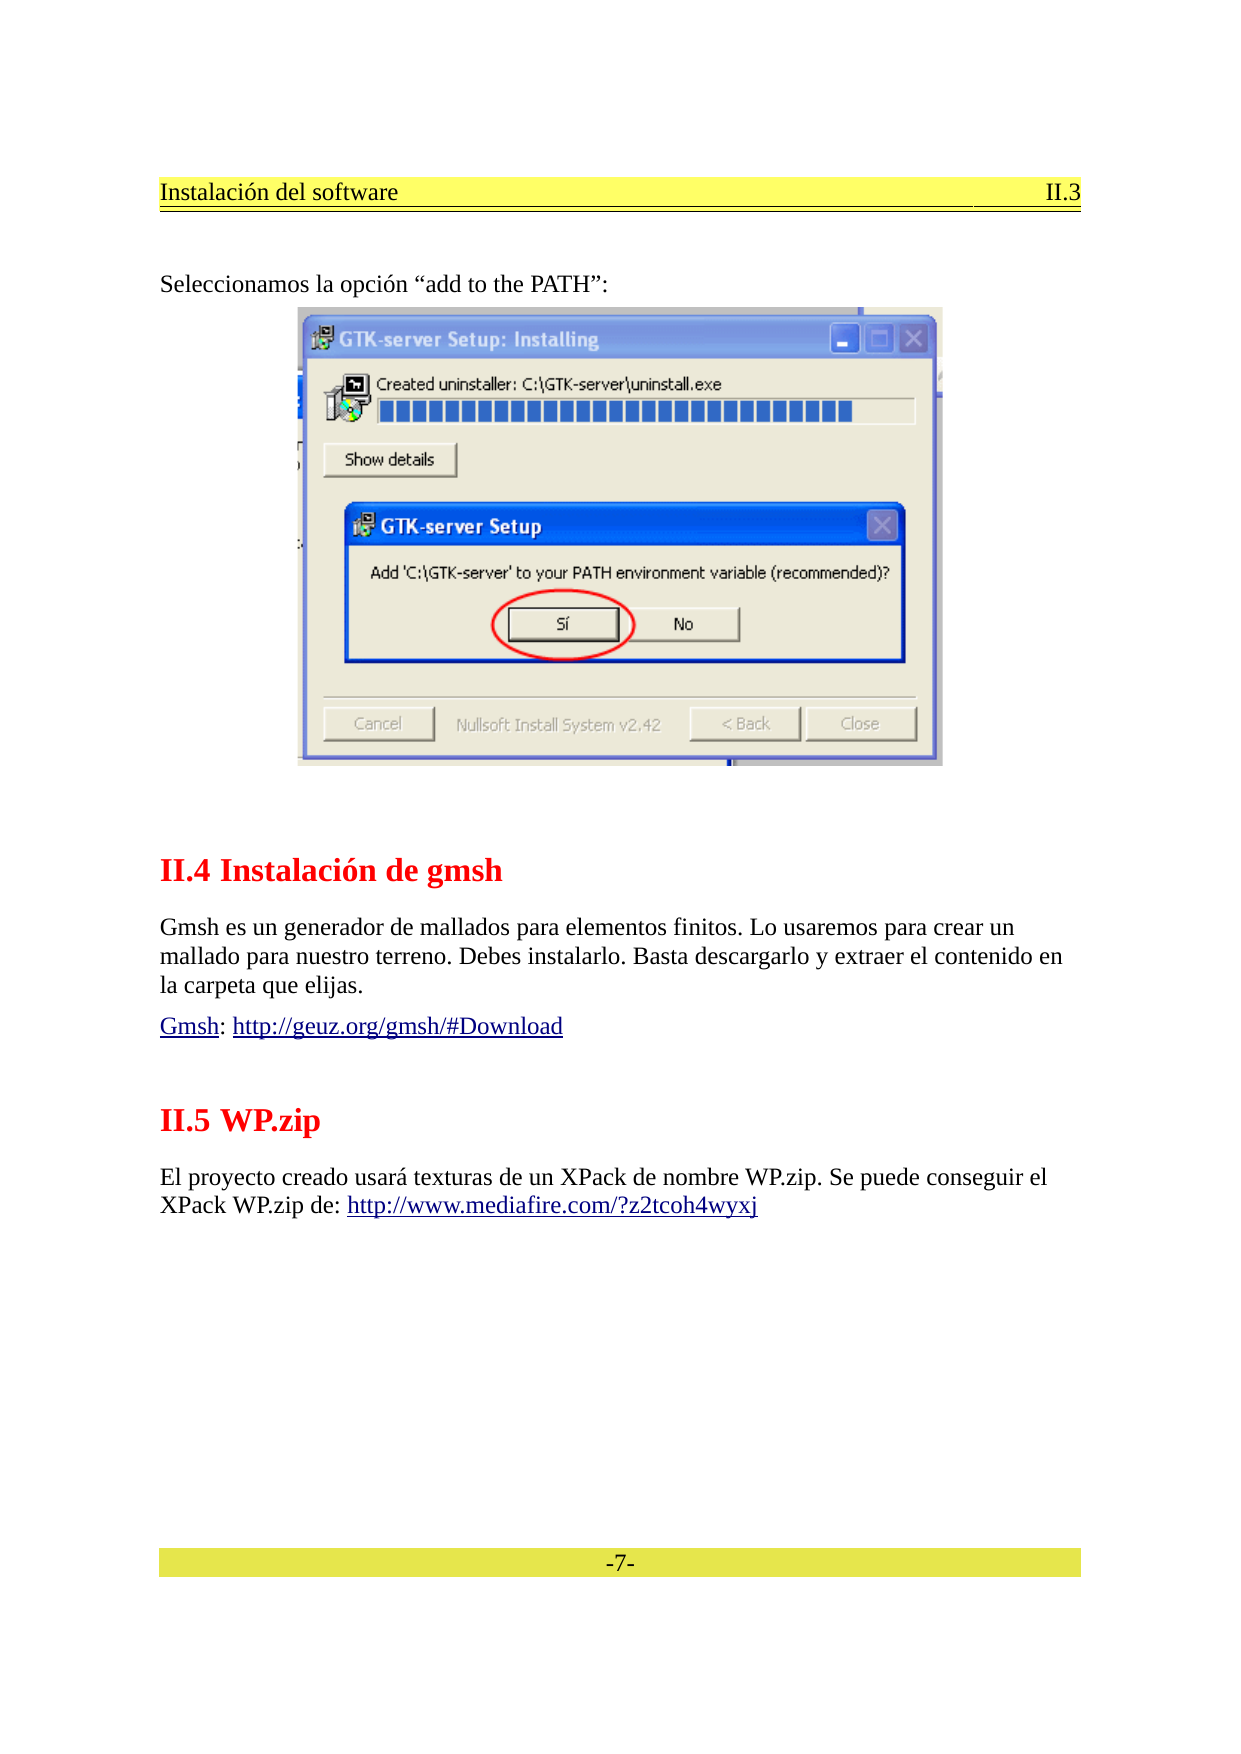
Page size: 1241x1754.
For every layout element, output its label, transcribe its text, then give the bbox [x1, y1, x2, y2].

text El proyecto creado usará texturas de un XPack de nombre WP.zip. Se puede conseguir el XPack WP.zip de: http://www.mediafire.com/?z2tcoh4wyxj [159, 1162, 1081, 1248]
picture [297, 307, 943, 766]
text Gmsh: http://geuz.org/gmsh/#Download [159, 1011, 1081, 1040]
subtitle WP.zip [159, 1100, 1081, 1138]
text Seleccionamos la opción “add to the PATH”: [159, 269, 1081, 298]
subtitle Instalación de gmsh [159, 851, 1081, 889]
text Gmsh es un generador de mallados para elementos finitos. Lo usaremos para crear un mallado para nuestro terreno. Debes instalarlo. Basta descargarlo y extraer el contenido en la carpeta que elijas. [159, 912, 1081, 999]
